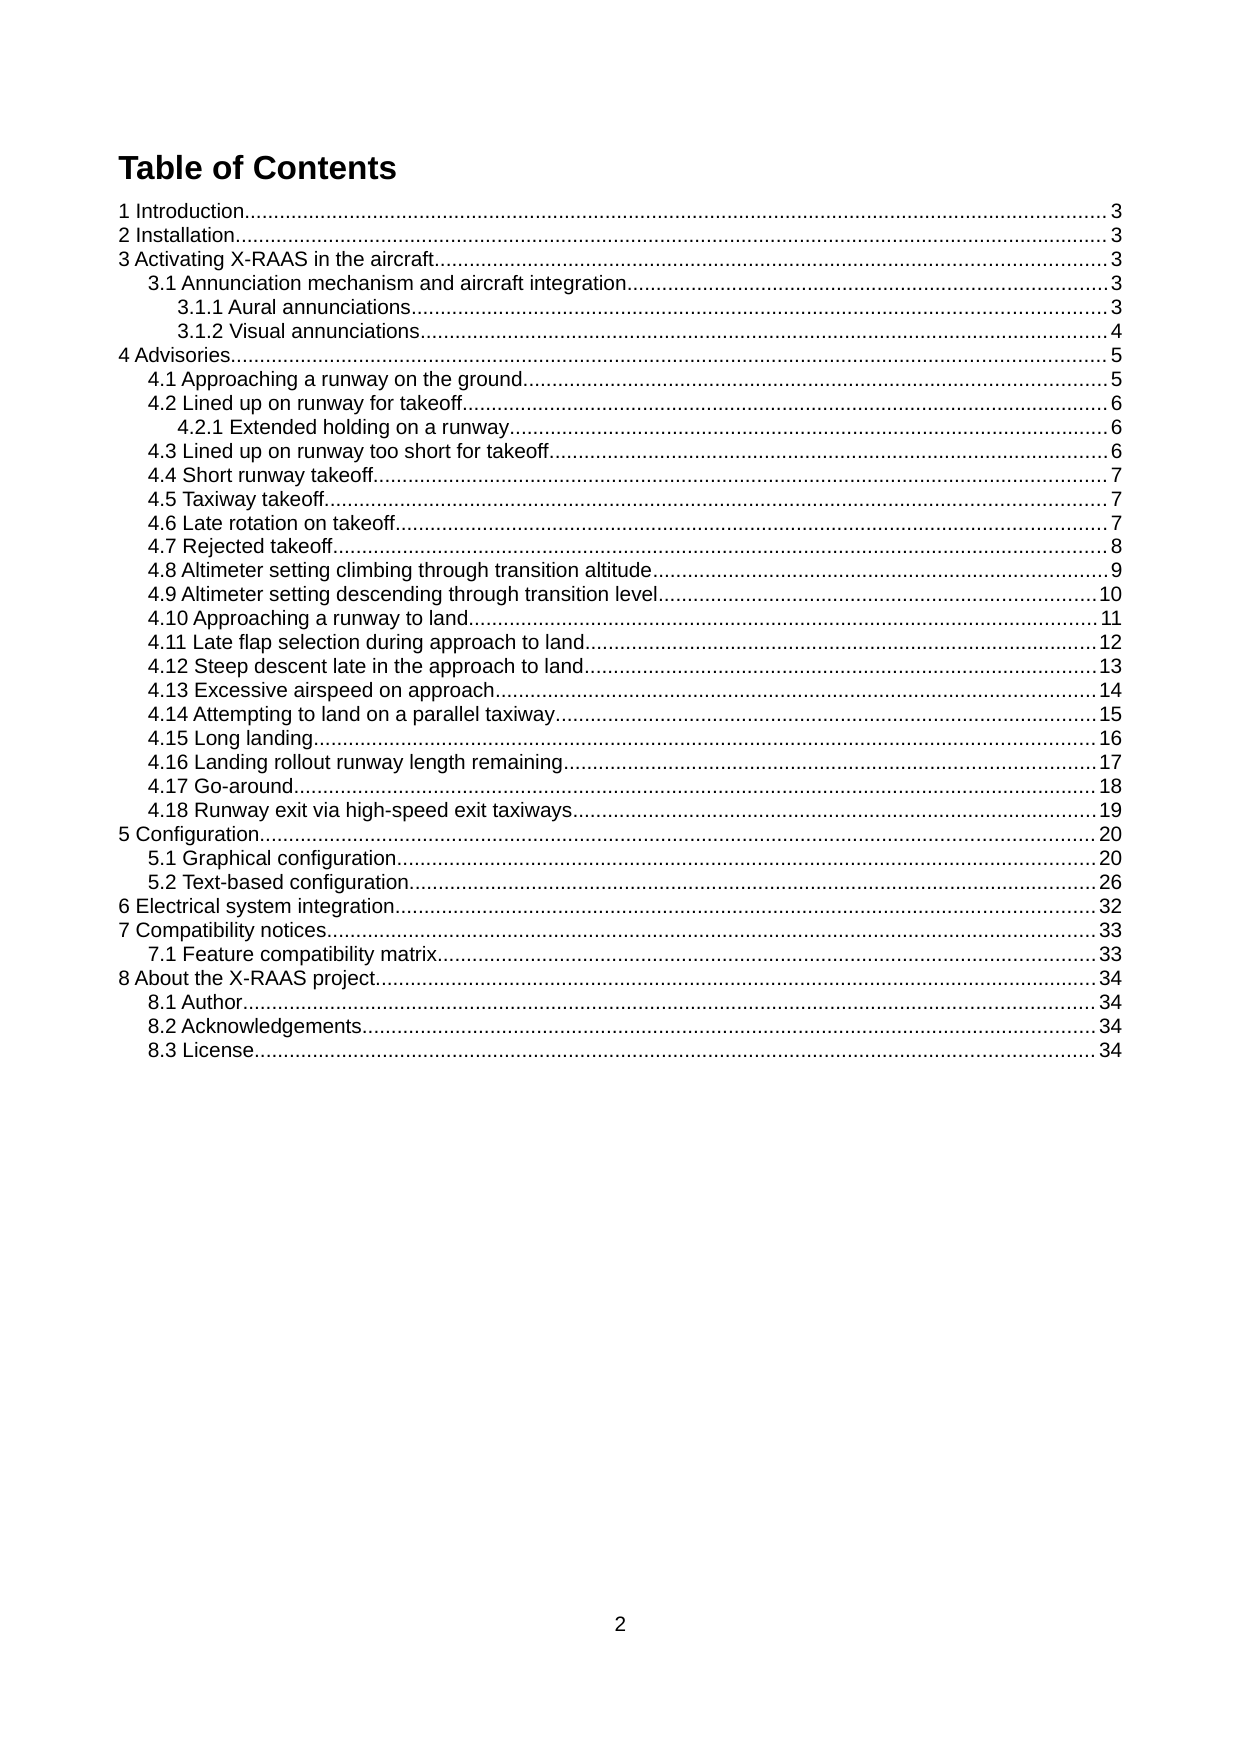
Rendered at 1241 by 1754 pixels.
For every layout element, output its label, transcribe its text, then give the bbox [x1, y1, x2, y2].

text 4.5 Taxiway takeoff 7 [148, 486, 1122, 510]
text 4.18 Runway exit via high-speed exit taxiways 19 [148, 798, 1122, 822]
text 5.1 Graphical configuration 20 [148, 846, 1122, 870]
text 3 Activating X-RAAS in the aircraft 3 [118, 247, 1122, 271]
text 4.14 Attempting to land on a parallel taxiway 15 [148, 702, 1122, 726]
text 6 Electrical system integration 32 [118, 894, 1122, 918]
text 5 Configuration 20 [118, 822, 1122, 846]
text 7.1 Feature compatibility matrix 33 [148, 942, 1122, 966]
text 4.15 Long landing 16 [148, 726, 1122, 750]
text 4.9 Altimeter setting descending through transition level 10 [148, 582, 1122, 606]
text 4.3 Lined up on runway too short for takeoff 6 [148, 438, 1122, 462]
text 7 Compatibility notices 33 [118, 918, 1122, 942]
text 4.12 Steep descent late in the approach to land 13 [148, 654, 1122, 678]
text 8.3 License 34 [148, 1037, 1122, 1061]
text 8 About the X-RAAS project 34 [118, 966, 1122, 989]
subtitle Table of Contents [118, 148, 1122, 186]
text 5.2 Text-based configuration 26 [148, 870, 1122, 894]
text 8.1 Author 34 [148, 989, 1122, 1013]
text 3.1 Annunciation mechanism and aircraft integration 3 [148, 271, 1122, 295]
text 3.1.2 Visual annunciations 4 [177, 319, 1122, 343]
text 4.8 Altimeter setting climbing through transition altitude 9 [148, 558, 1122, 582]
text 4.2 Lined up on runway for takeoff 6 [148, 391, 1122, 414]
text 4.13 Excessive airspeed on approach 14 [148, 678, 1122, 702]
text 4 Advisories 5 [118, 343, 1122, 367]
text 8.2 Acknowledgements 34 [148, 1013, 1122, 1037]
text 4.4 Short runway takeoff 7 [148, 462, 1122, 486]
text 4.1 Approaching a runway on the ground 5 [148, 367, 1122, 391]
text 4.17 Go-around 18 [148, 774, 1122, 798]
text 4.16 Landing rollout runway length remaining 17 [148, 750, 1122, 774]
text 4.2.1 Extended holding on a runway 6 [177, 414, 1122, 438]
text 4.6 Late rotation on takeoff 7 [148, 510, 1122, 534]
text 1 Introduction 3 [118, 199, 1122, 223]
text 3.1.1 Aural annunciations 3 [177, 295, 1122, 319]
text 4.7 Rejected takeoff 8 [148, 534, 1122, 558]
text 4.11 Late flap selection during approach to land 12 [148, 630, 1122, 654]
text 4.10 Approaching a runway to land 11 [148, 606, 1122, 630]
text 2 Installation 3 [118, 223, 1122, 247]
